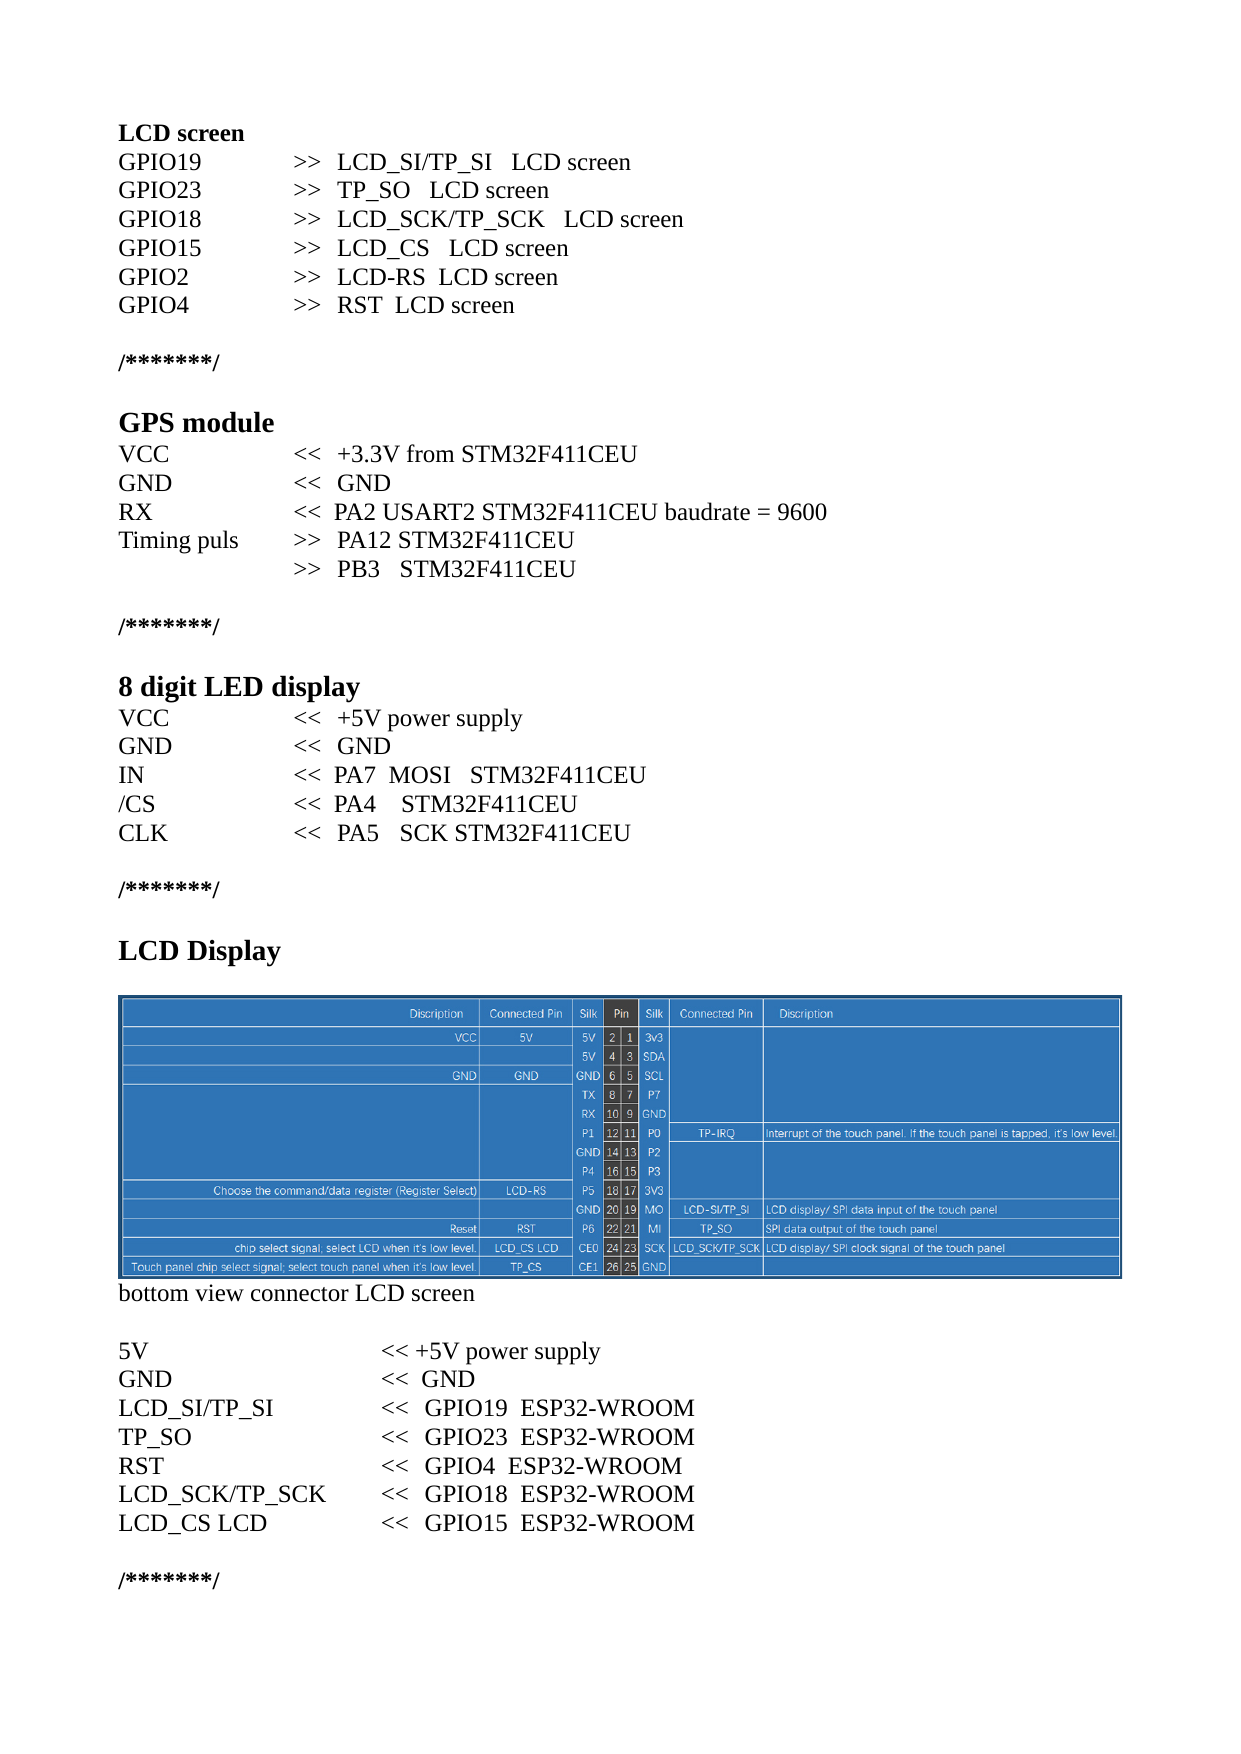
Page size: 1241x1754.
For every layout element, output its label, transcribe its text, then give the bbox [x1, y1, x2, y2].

text Timing puls >> PA12 STM32F411CEU [118, 525, 1122, 554]
text GND << GND [118, 1364, 1122, 1393]
text GPIO15 >> LCD_CS LCD screen [118, 233, 1122, 262]
text GPIO2 >> LCD-RS LCD screen [118, 262, 1122, 291]
picture [118, 995, 1123, 1279]
text /*******/ [118, 612, 1122, 640]
text /*******/ [118, 875, 1122, 904]
text 5V << +5V power supply [118, 1336, 1122, 1364]
text GPIO18 >> LCD_SCK/TP_SCK LCD screen [118, 204, 1122, 233]
text CLK << PA5 SCK STM32F411CEU [118, 818, 1122, 846]
text VCC << +5V power supply [118, 703, 1122, 731]
text GPIO19 >> LCD_SI/TP_SI LCD screen [118, 147, 1122, 176]
text GPIO23 >> TP_SO LCD screen [118, 176, 1122, 204]
text LCD_SI/TP_SI << GPIO19 ESP32-WROOM [118, 1393, 1122, 1422]
text GPIO4 >> RST LCD screen [118, 291, 1122, 319]
text bottom view connector LCD screen [118, 1279, 1122, 1307]
text RST << GPIO4 ESP32-WROOM [118, 1451, 1122, 1479]
text LCD_SCK/TP_SCK << GPIO18 ESP32-WROOM [118, 1479, 1122, 1508]
text IN << PA7 MOSI STM32F411CEU [118, 760, 1122, 789]
text LCD screen [118, 118, 1122, 147]
text GND << GND [118, 468, 1122, 497]
text /*******/ [118, 1566, 1122, 1594]
text /*******/ [118, 348, 1122, 377]
text GPS module [118, 406, 1122, 439]
text TP_SO << GPIO23 ESP32-WROOM [118, 1422, 1122, 1451]
text VCC << +3.3V from STM32F411CEU [118, 439, 1122, 468]
text RX << PA2 USART2 STM32F411CEU baudrate = 9600 [118, 497, 1122, 525]
text GND << GND [118, 731, 1122, 760]
text 8 digit LED display [118, 669, 1122, 703]
text /CS << PA4 STM32F411CEU [118, 789, 1122, 818]
text LCD_CS LCD << GPIO15 ESP32-WROOM [118, 1508, 1122, 1537]
text >> PB3 STM32F411CEU [118, 554, 1122, 583]
text LCD Display [118, 933, 1122, 966]
